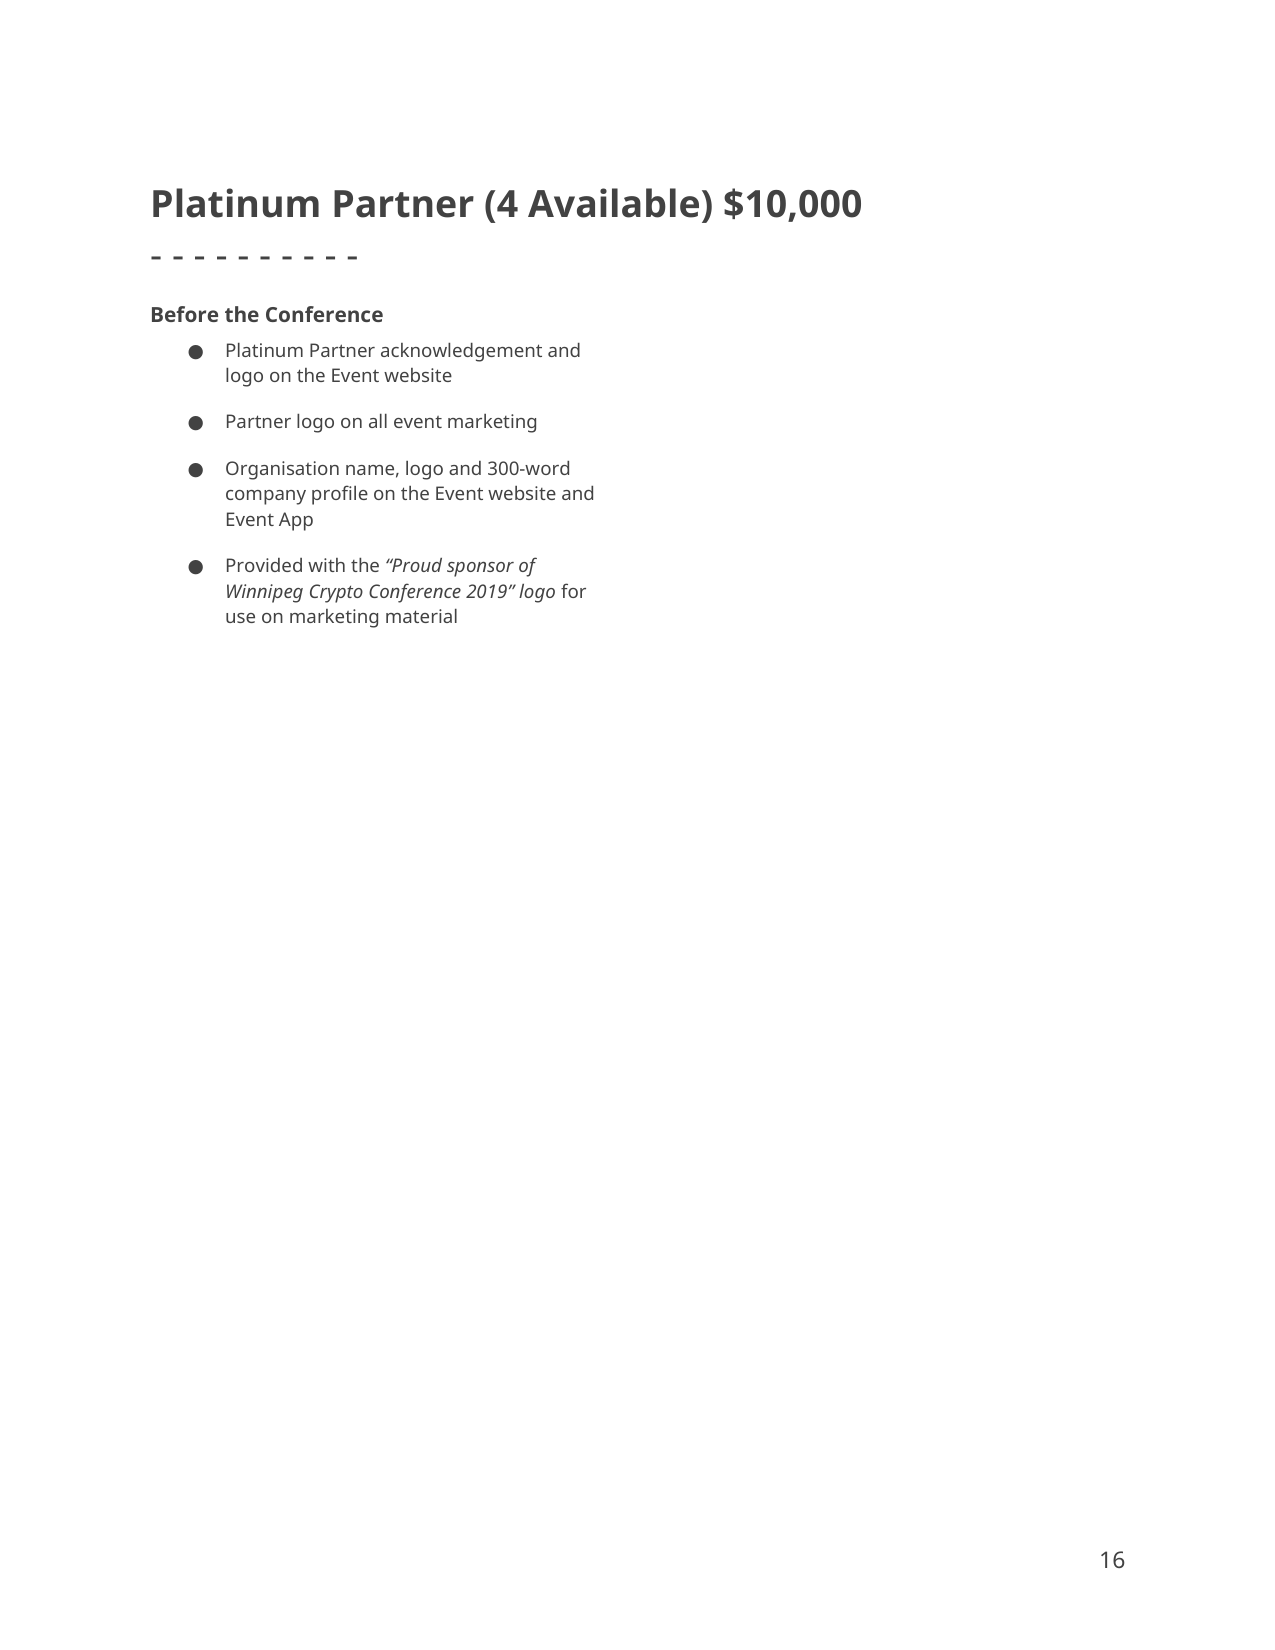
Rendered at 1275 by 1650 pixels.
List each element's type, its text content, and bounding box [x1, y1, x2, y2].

list Provided with the “Proud sponsor of Winnipeg Crypto Conference 2019” logo for use on marketing material [187, 552, 600, 629]
text - - - - - - - - - - [150, 228, 1125, 279]
subtitle Platinum Partner (4 Available) $10,000 [150, 177, 1125, 228]
list Platinum Partner acknowledgement and logo on the Event website [187, 337, 600, 388]
list Organisation name, logo and 300-word company profile on the Event website and Event App [187, 455, 600, 532]
list Partner logo on all event marketing [187, 409, 600, 434]
text Before the Conference [150, 300, 1125, 328]
